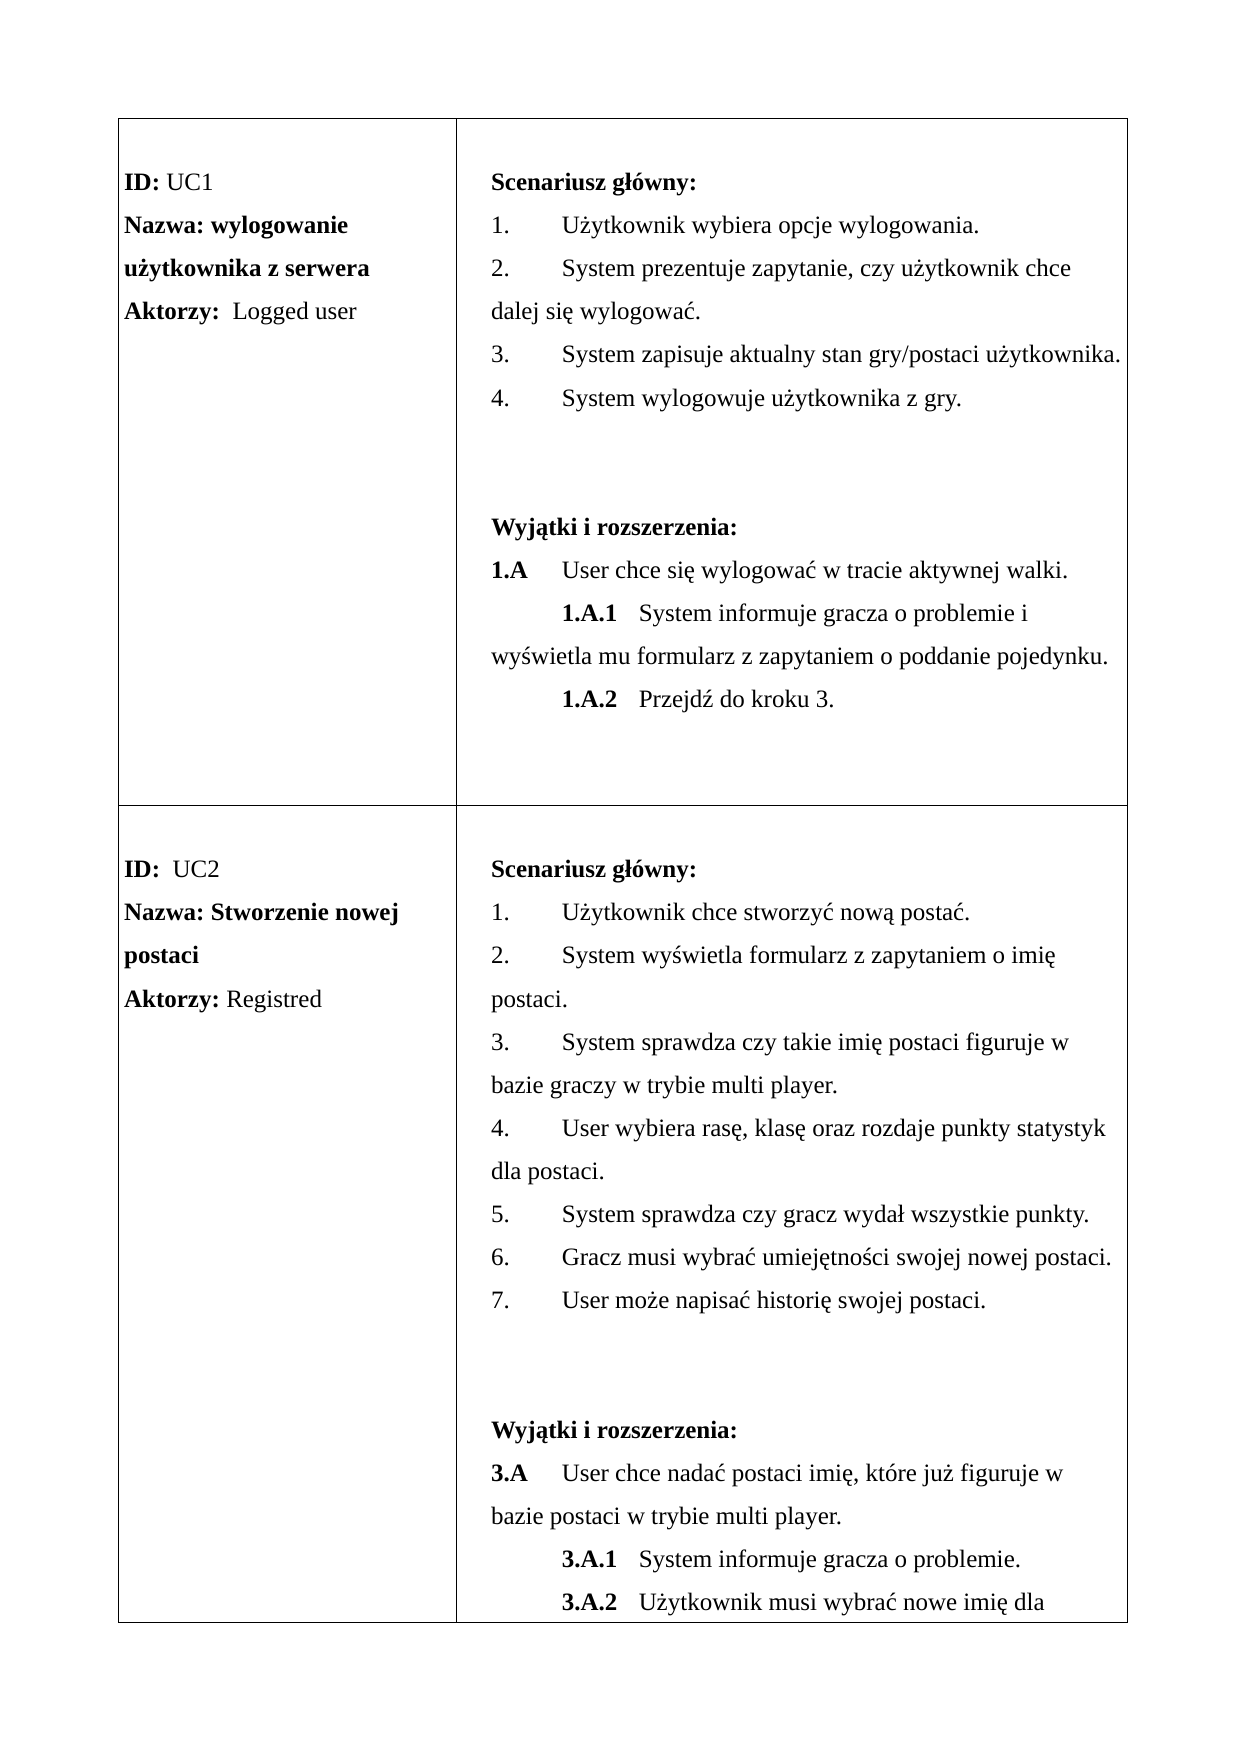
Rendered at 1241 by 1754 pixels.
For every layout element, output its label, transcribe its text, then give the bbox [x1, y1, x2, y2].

table_cell Scenariusz główny: Użytkownik wybiera opcje wylogowania. System prezentuje zapytanie, czy użytkownik chce dalej się wylogować. System zapisuje aktualny stan gry/postaci użytkownika. System wylogowuje użytkownika z gry. Wyjątki i rozszerzenia: 1.A User chce się wylogować w tracie aktywnej walki. 1.A.1 System informuje gracza o problemie i wyświetla mu formularz z zapytaniem o poddanie pojedynku. 1.A.2 Przejdź do kroku 3. [457, 119, 1127, 805]
table_cell ID: UC1 Nazwa: wylogowanie użytkownika z serwera Aktorzy: Logged user [119, 119, 456, 805]
table_cell ID: UC2 Nazwa: Stworzenie nowej postaci Aktorzy: Registred [119, 806, 456, 1622]
table_cell Scenariusz główny: Użytkownik chce stworzyć nową postać. System wyświetla formularz z zapytaniem o imię postaci. System sprawdza czy takie imię postaci figuruje w bazie graczy w trybie multi player. User wybiera rasę, klasę oraz rozdaje punkty statystyk dla postaci. System sprawdza czy gracz wydał wszystkie punkty. Gracz musi wybrać umiejętności swojej nowej postaci. User może napisać historię swojej postaci. Wyjątki i rozszerzenia: 3.A User chce nadać postaci imię, które już figuruje w bazie postaci w trybie multi player. 3.A.1 System informuje gracza o problemie. 3.A.2 Użytkownik musi wybrać nowe imię dla [457, 806, 1127, 1622]
